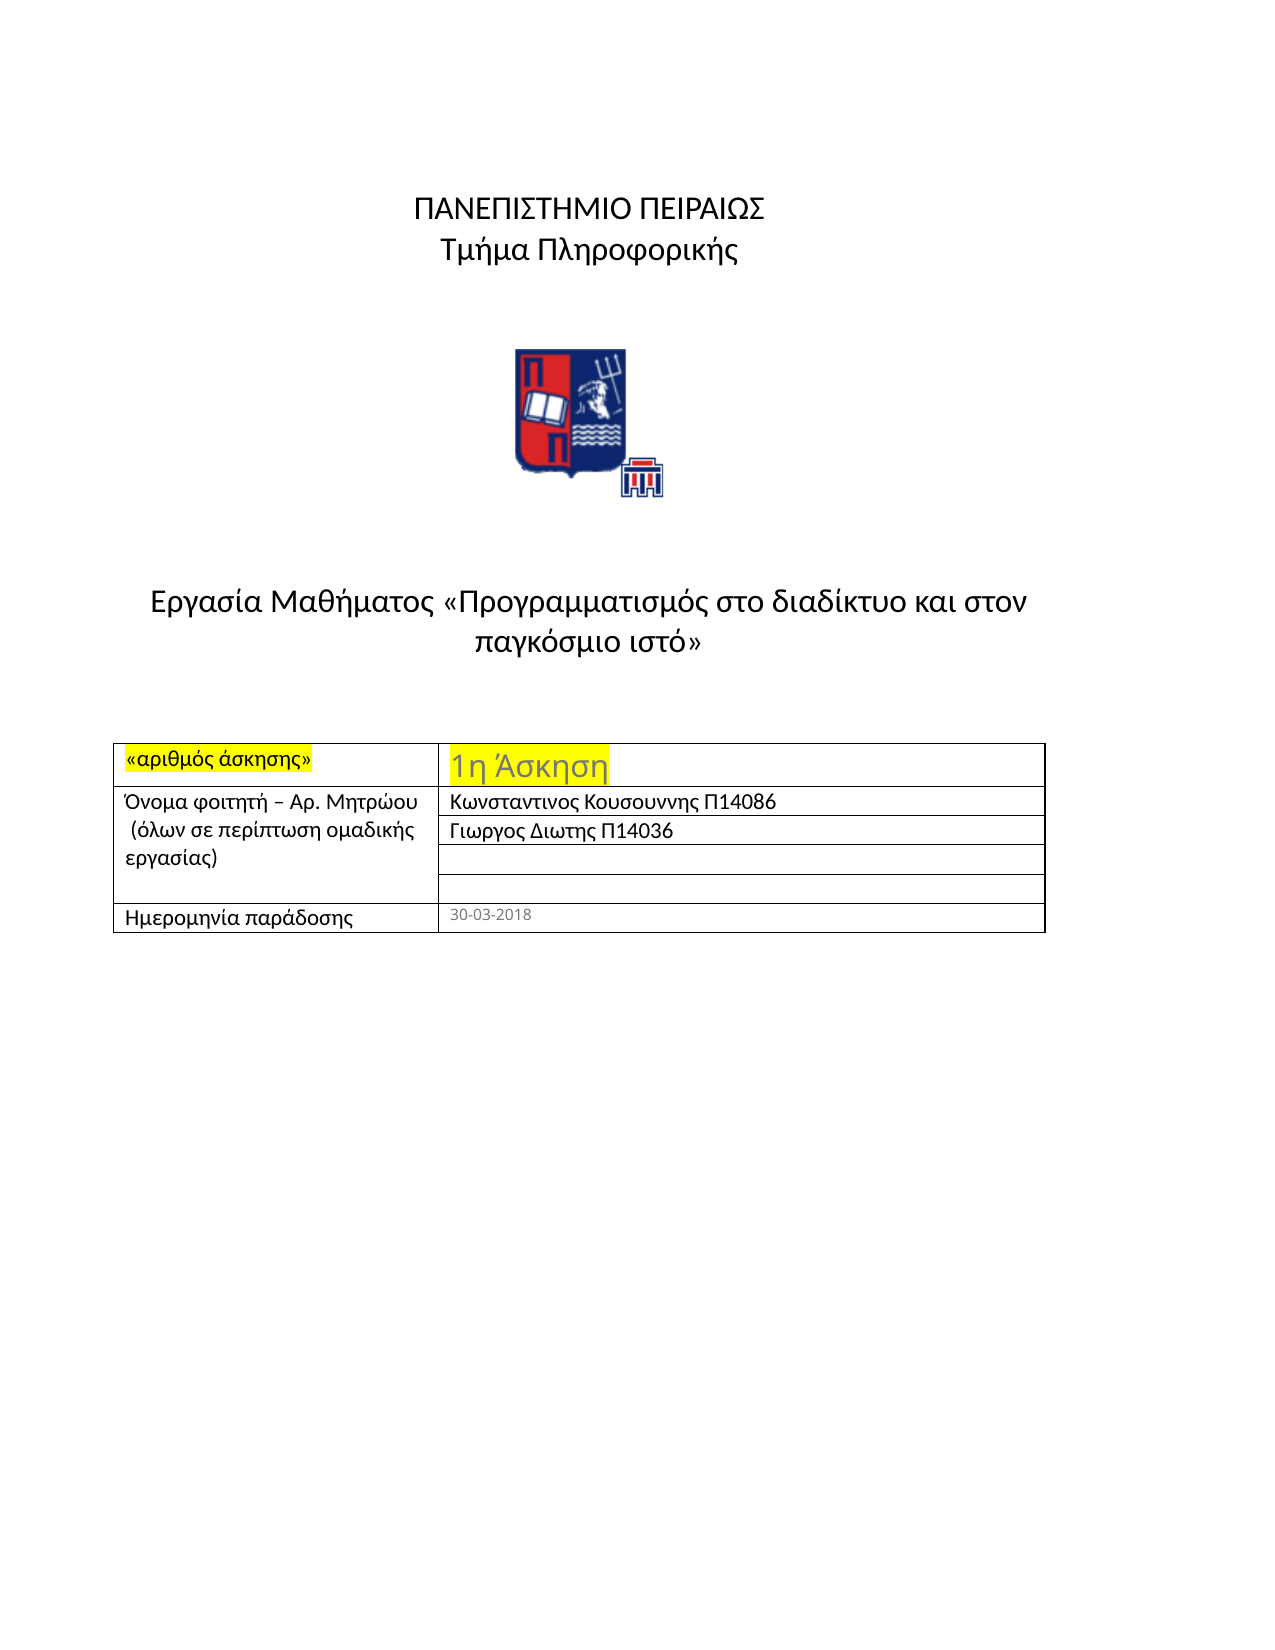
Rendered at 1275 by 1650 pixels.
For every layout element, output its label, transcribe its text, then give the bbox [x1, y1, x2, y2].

table_cell 30-03-2018 [439, 904, 1044, 932]
table_cell Κωνσταντινος Κουσουννης Π14086 [439, 787, 1044, 815]
table_header 1η Άσκηση [439, 744, 1044, 786]
table_cell [439, 875, 1044, 902]
table_cell Ημερομηνία παράδοσης [114, 904, 438, 932]
picture [514, 349, 664, 499]
text ΠΑΝΕΠΙΣΤΗΜΙΟ ΠΕΙΡΑΙΩΣ [99, 187, 1078, 228]
table_header «αριθμός άσκησης» [114, 744, 438, 786]
text Εργασία Μαθήματος «Προγραμματισμός στο διαδίκτυο και στον παγκόσμιο ιστό» [99, 580, 1078, 661]
table_cell Όνομα φοιτητή – Αρ. Μητρώου (όλων σε περίπτωση ομαδικής εργασίας) [114, 787, 438, 902]
table_cell [439, 845, 1044, 873]
text Τμήμα Πληροφορικής [99, 228, 1078, 268]
table_cell Γιωργος Διωτης Π14036 [439, 816, 1044, 844]
